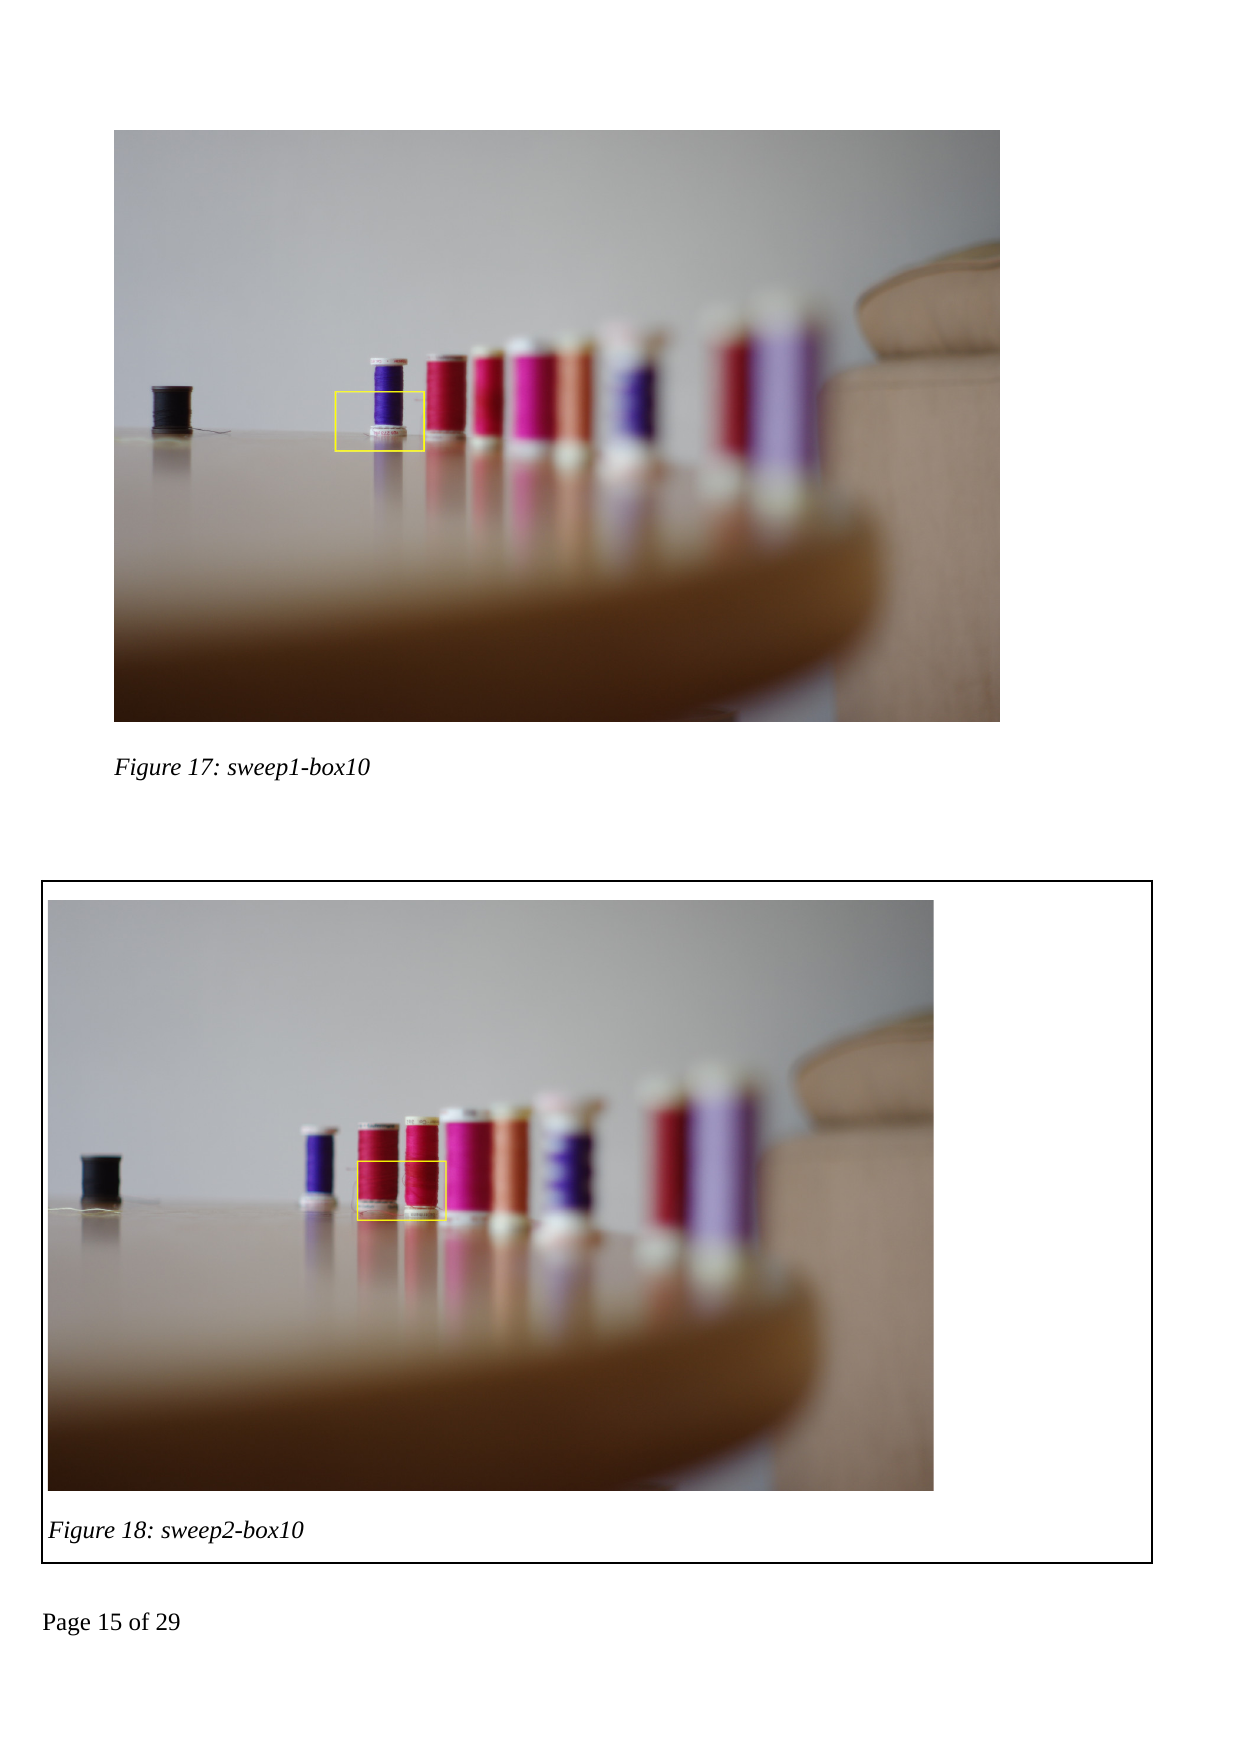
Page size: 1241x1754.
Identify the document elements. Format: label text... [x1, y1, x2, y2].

picture [114, 130, 1000, 722]
text Figure 17: sweep1-box10 [114, 752, 1080, 780]
table_header [43, 882, 1151, 1562]
picture [47, 900, 934, 1491]
